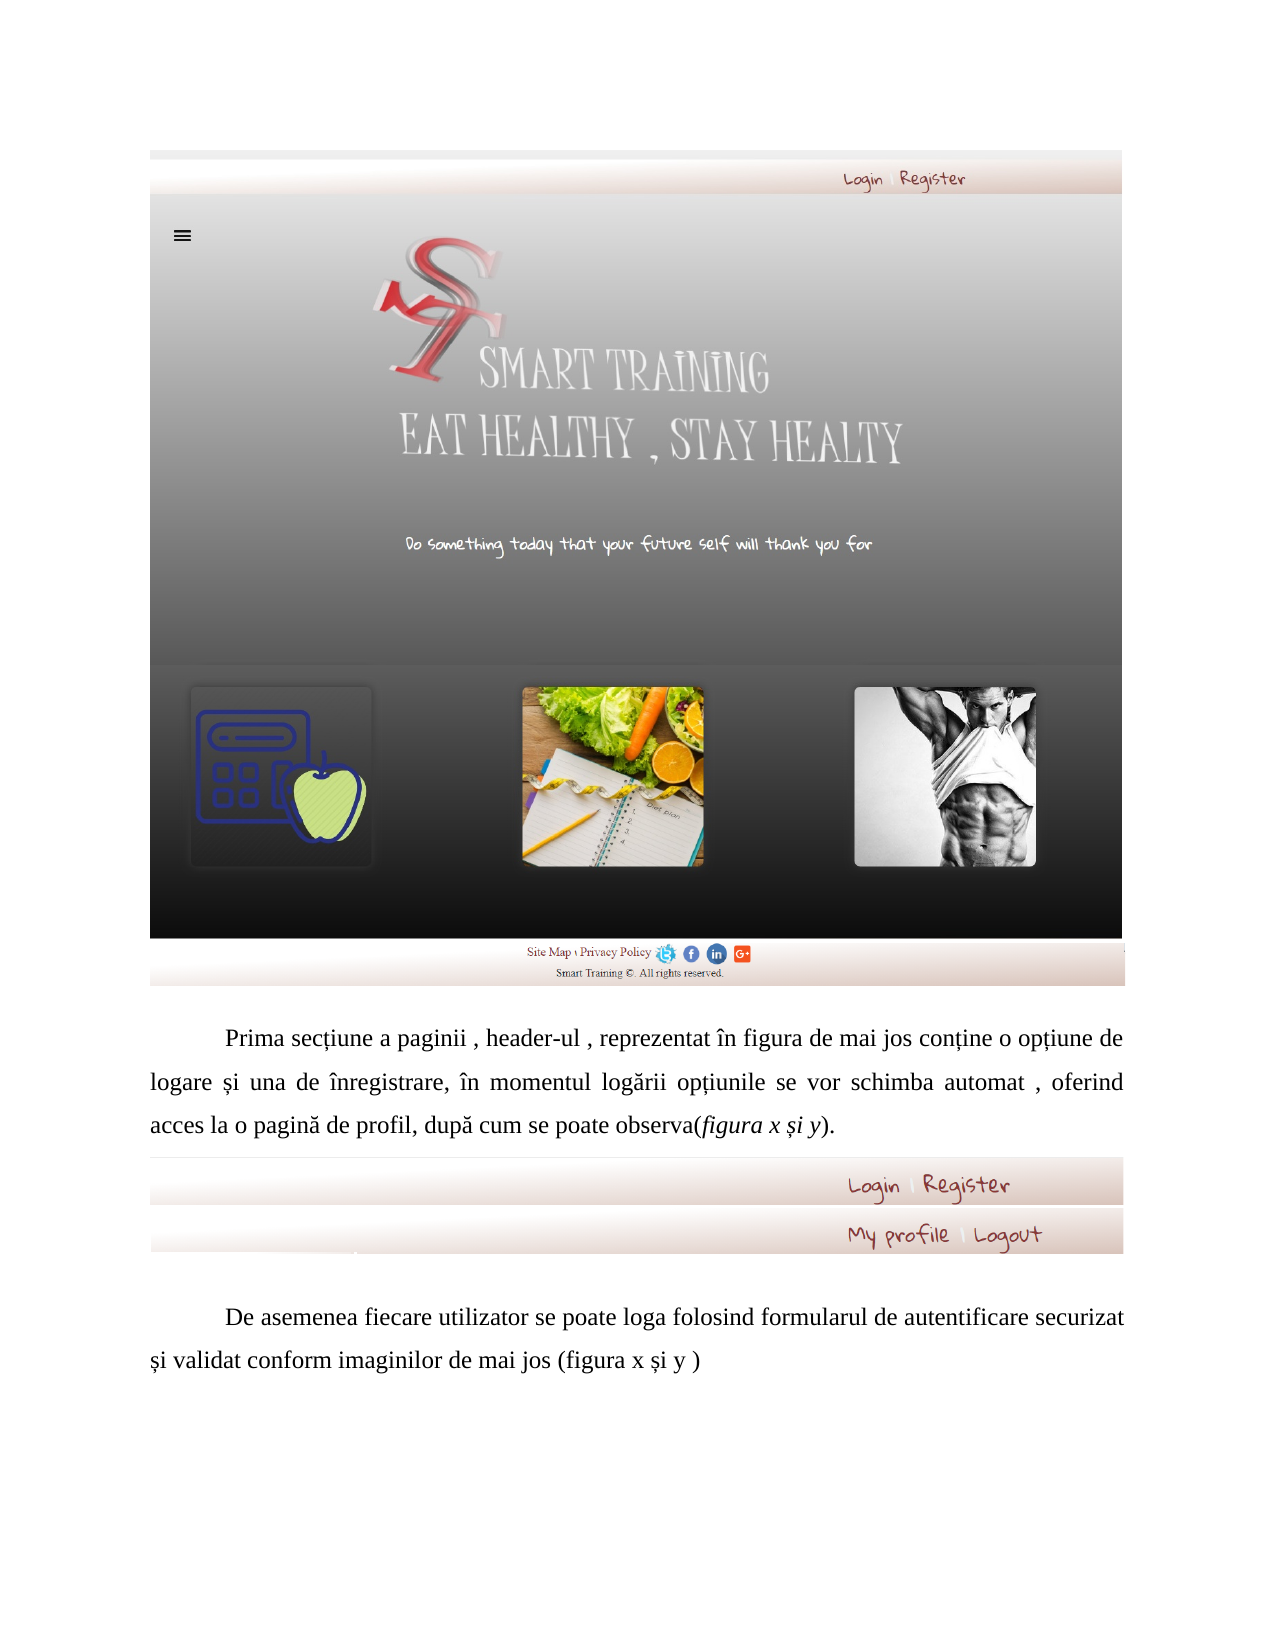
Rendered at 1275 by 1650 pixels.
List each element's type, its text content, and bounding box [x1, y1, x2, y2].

text Prima secțiune a paginii , header-ul , reprezentat în figura de mai jos conține o opțiune de logare și una de înregistrare, în momentul logării opțiunile se vor schimba automat , oferind acces la o pagină de profil, după cum se poate observa(figura x și y). [150, 1023, 1125, 1138]
picture [150, 943, 1125, 986]
text De asemenea fiecare utilizator se poate loga folosind formularul de autentificare securizat și validat conform imaginilor de mai jos (figura x și y ) [150, 1302, 1125, 1373]
picture [150, 150, 1124, 939]
picture [150, 1208, 1124, 1254]
picture [150, 1157, 1124, 1205]
